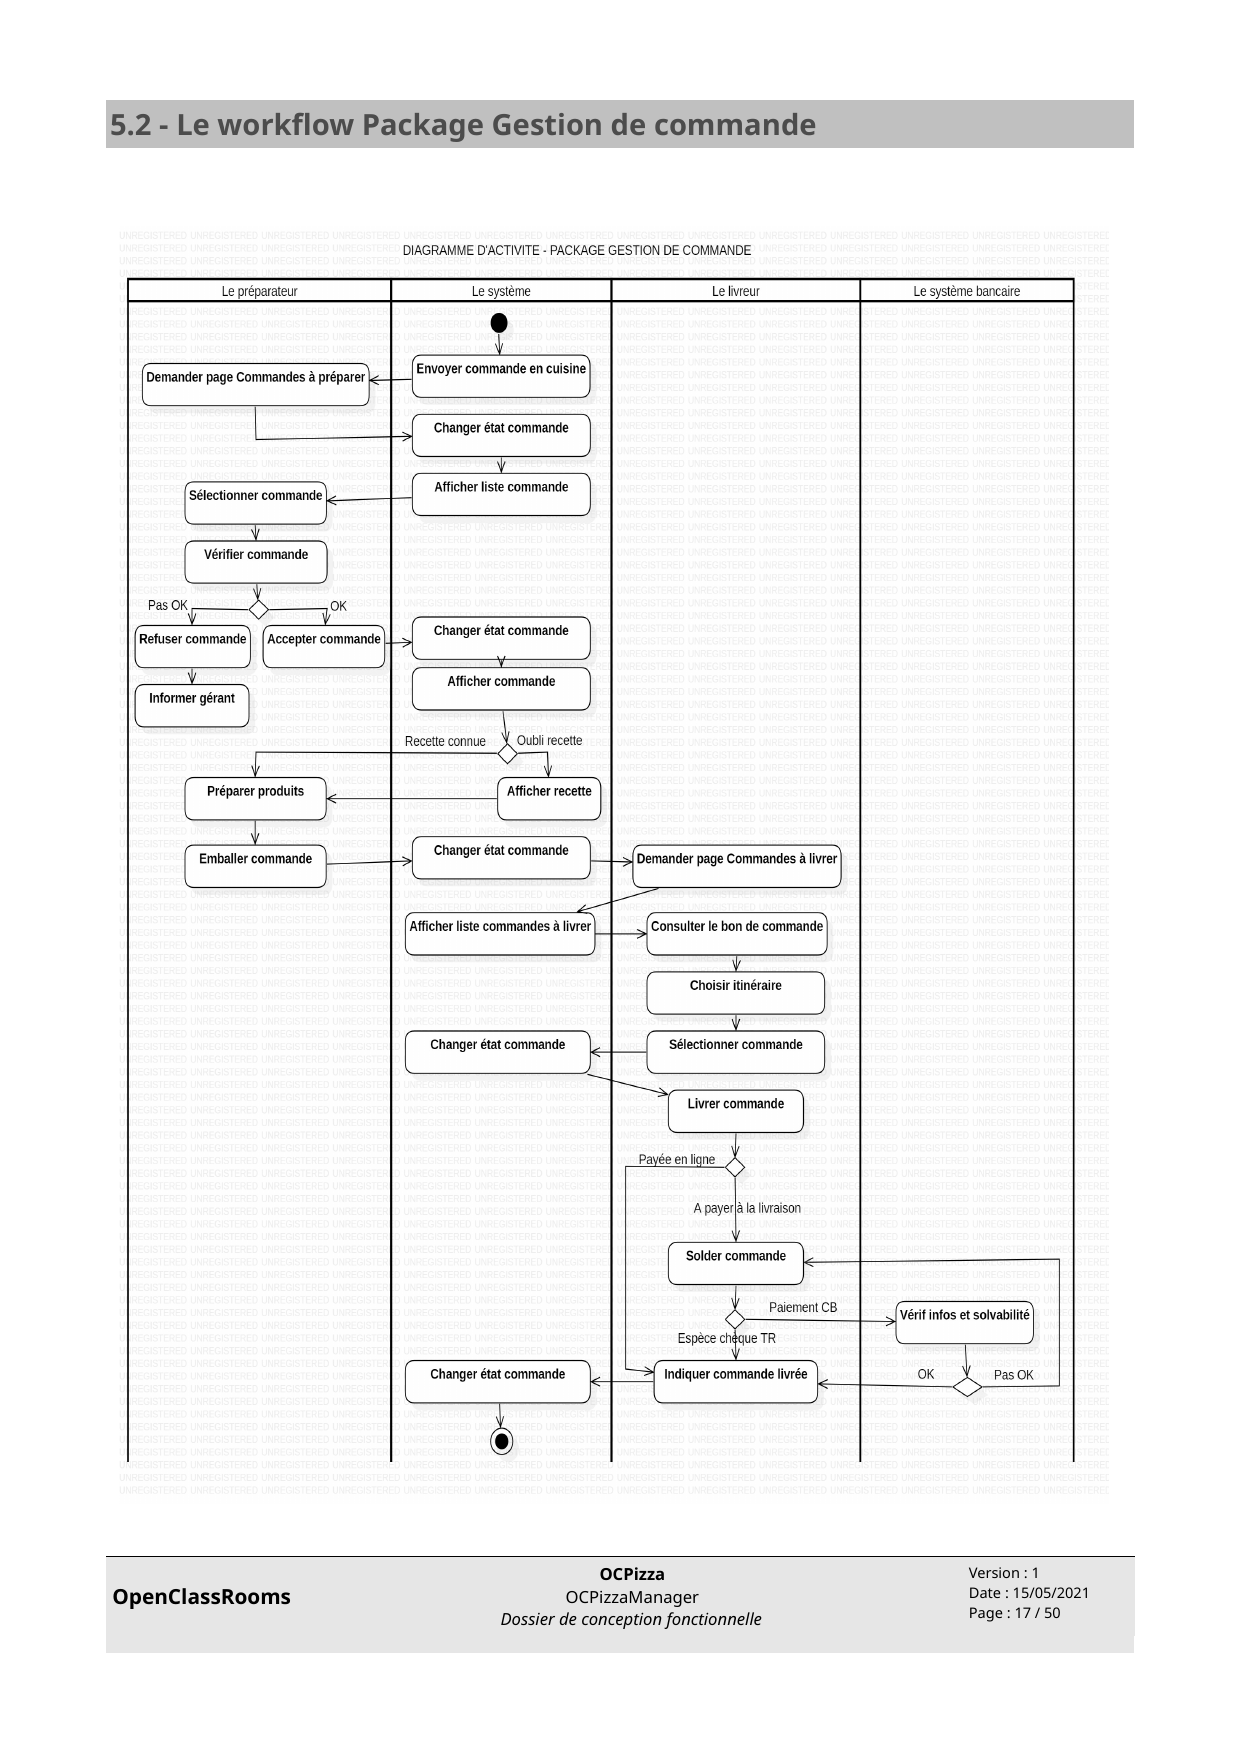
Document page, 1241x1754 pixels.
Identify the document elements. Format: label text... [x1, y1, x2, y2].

picture [119, 226, 1109, 1504]
subtitle Le workflow Package Gestion de commande [107, 101, 1133, 147]
